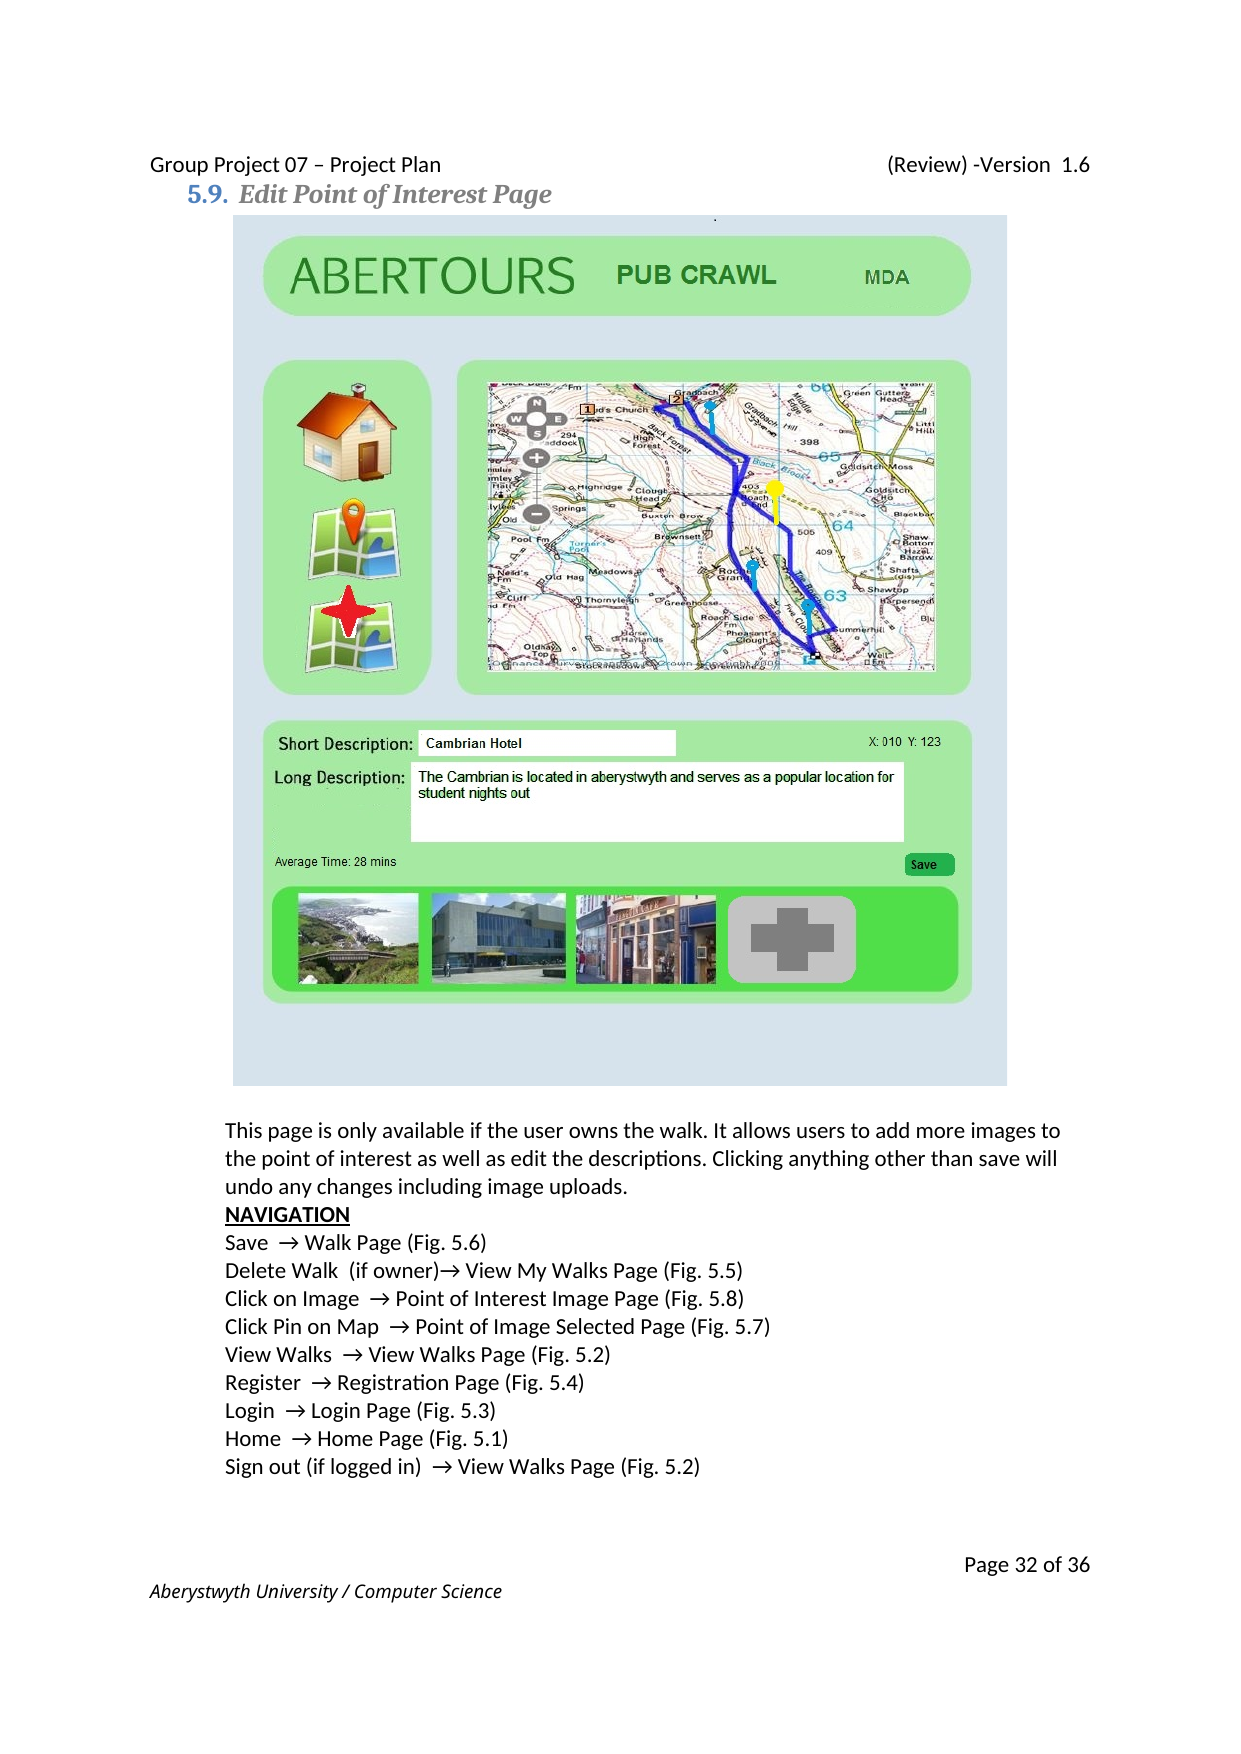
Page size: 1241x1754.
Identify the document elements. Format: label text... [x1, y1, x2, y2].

text Register → Registration Page (Fig. 5.4) [225, 1368, 1090, 1396]
text NAVIGATION [225, 1200, 1090, 1228]
text Login → Login Page (Fig. 5.3) [225, 1396, 1090, 1424]
text View Walks → View Walks Page (Fig. 5.2) [225, 1340, 1090, 1368]
text This page is only available if the user owns the walk. It allows users to add more images to the point of interest as well as edit the descriptions. Clicking anything other than save will undo any changes including image uploads. [225, 1116, 1090, 1200]
text Sign out (if logged in) → View Walks Page (Fig. 5.2) [225, 1452, 1090, 1480]
text Delete Walk (if owner)→ View My Walks Page (Fig. 5.5) [225, 1256, 1090, 1284]
text Click on Image → Point of Interest Image Page (Fig. 5.8) [225, 1284, 1090, 1312]
text Home → Home Page (Fig. 5.1) [225, 1424, 1090, 1452]
text Save → Walk Page (Fig. 5.6) [225, 1228, 1090, 1256]
text Click Pin on Map → Point of Image Selected Page (Fig. 5.7) [225, 1312, 1090, 1340]
subtitle Edit Point of Interest Page [187, 179, 1090, 211]
